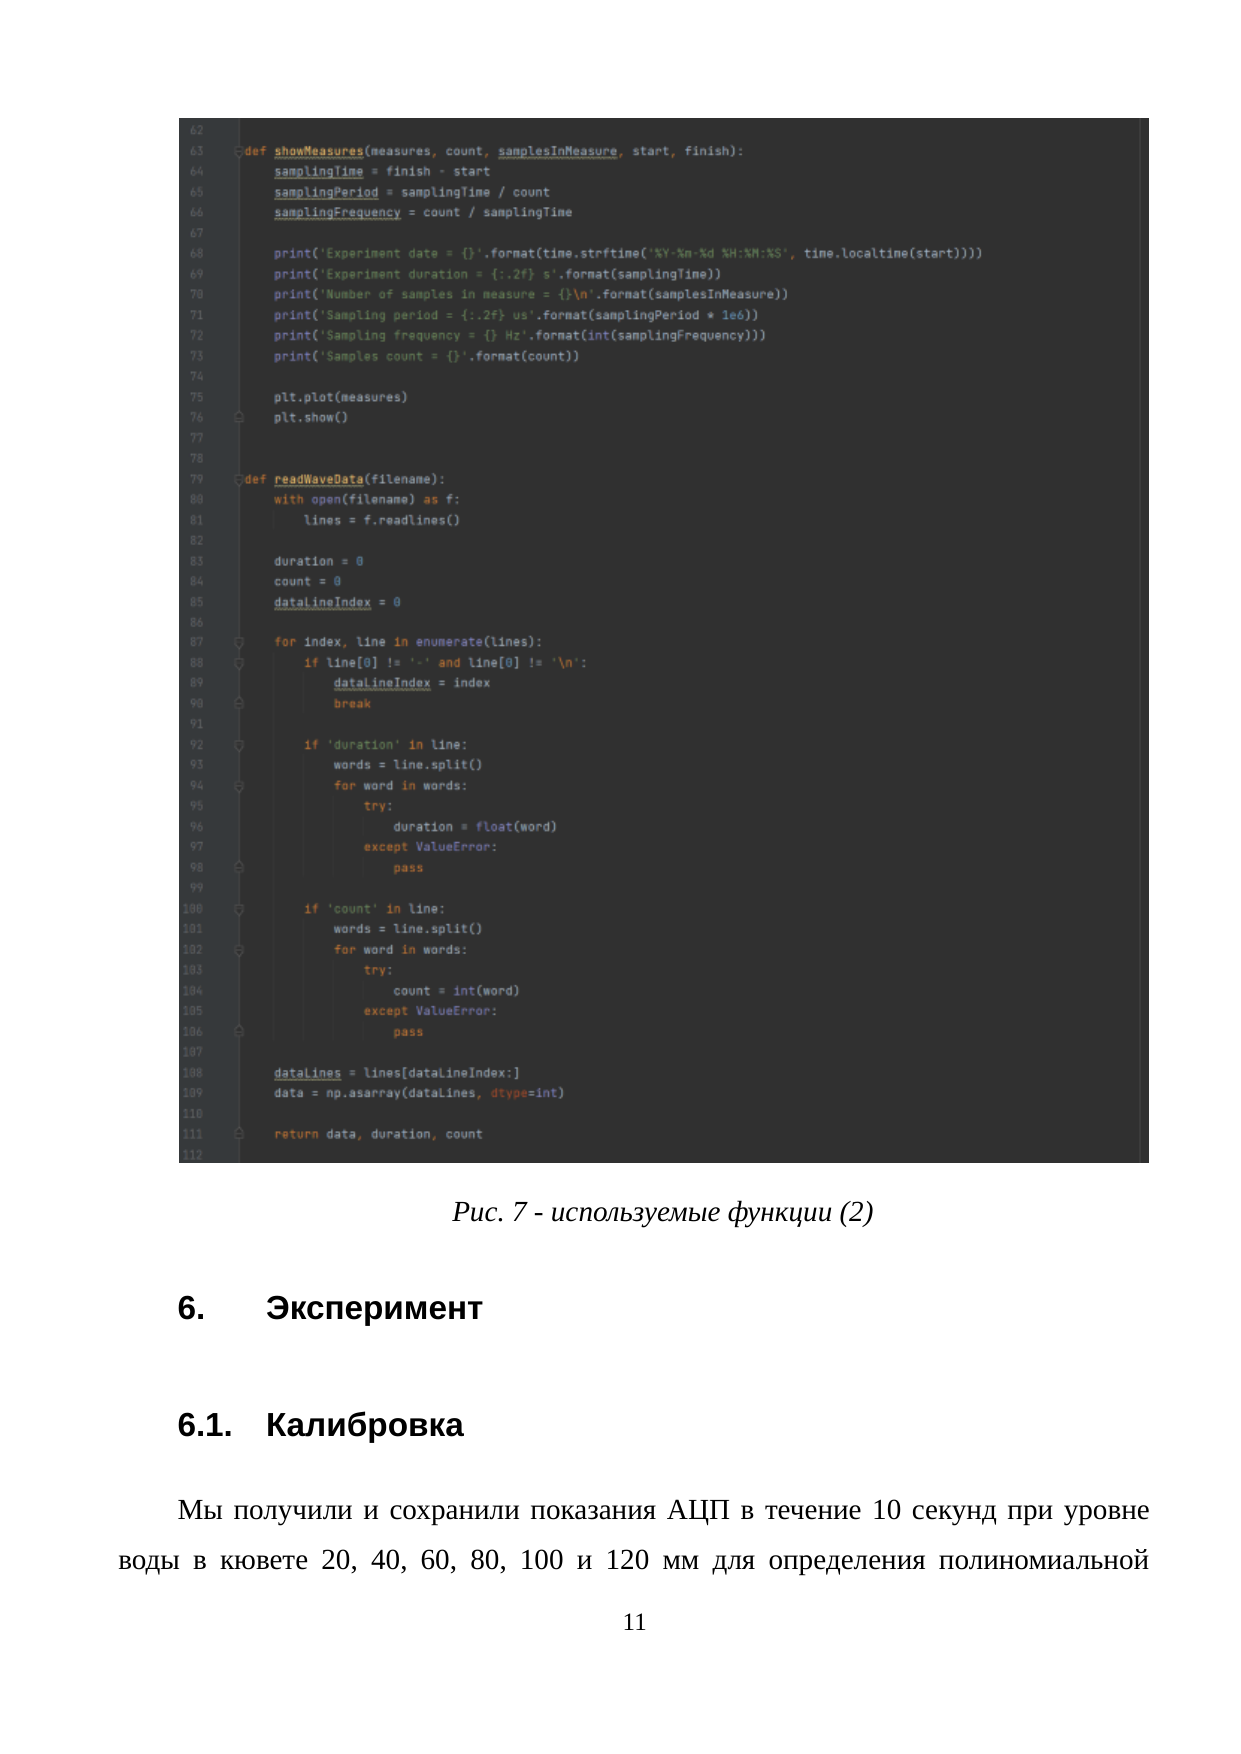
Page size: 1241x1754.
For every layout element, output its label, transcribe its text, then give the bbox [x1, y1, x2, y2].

subtitle Калибровка [118, 1405, 1151, 1443]
text Рис. 7 - используемые функции (2) [118, 1194, 1151, 1228]
subtitle Эксперимент [118, 1288, 1151, 1327]
text Мы получили и сохранили показания АЦП в течение 10 секунд при уровне воды в кювете 20, 40, 60, 80, 100 и 120 мм для определения полиномиальной [118, 1492, 1151, 1576]
picture [179, 118, 1149, 1163]
